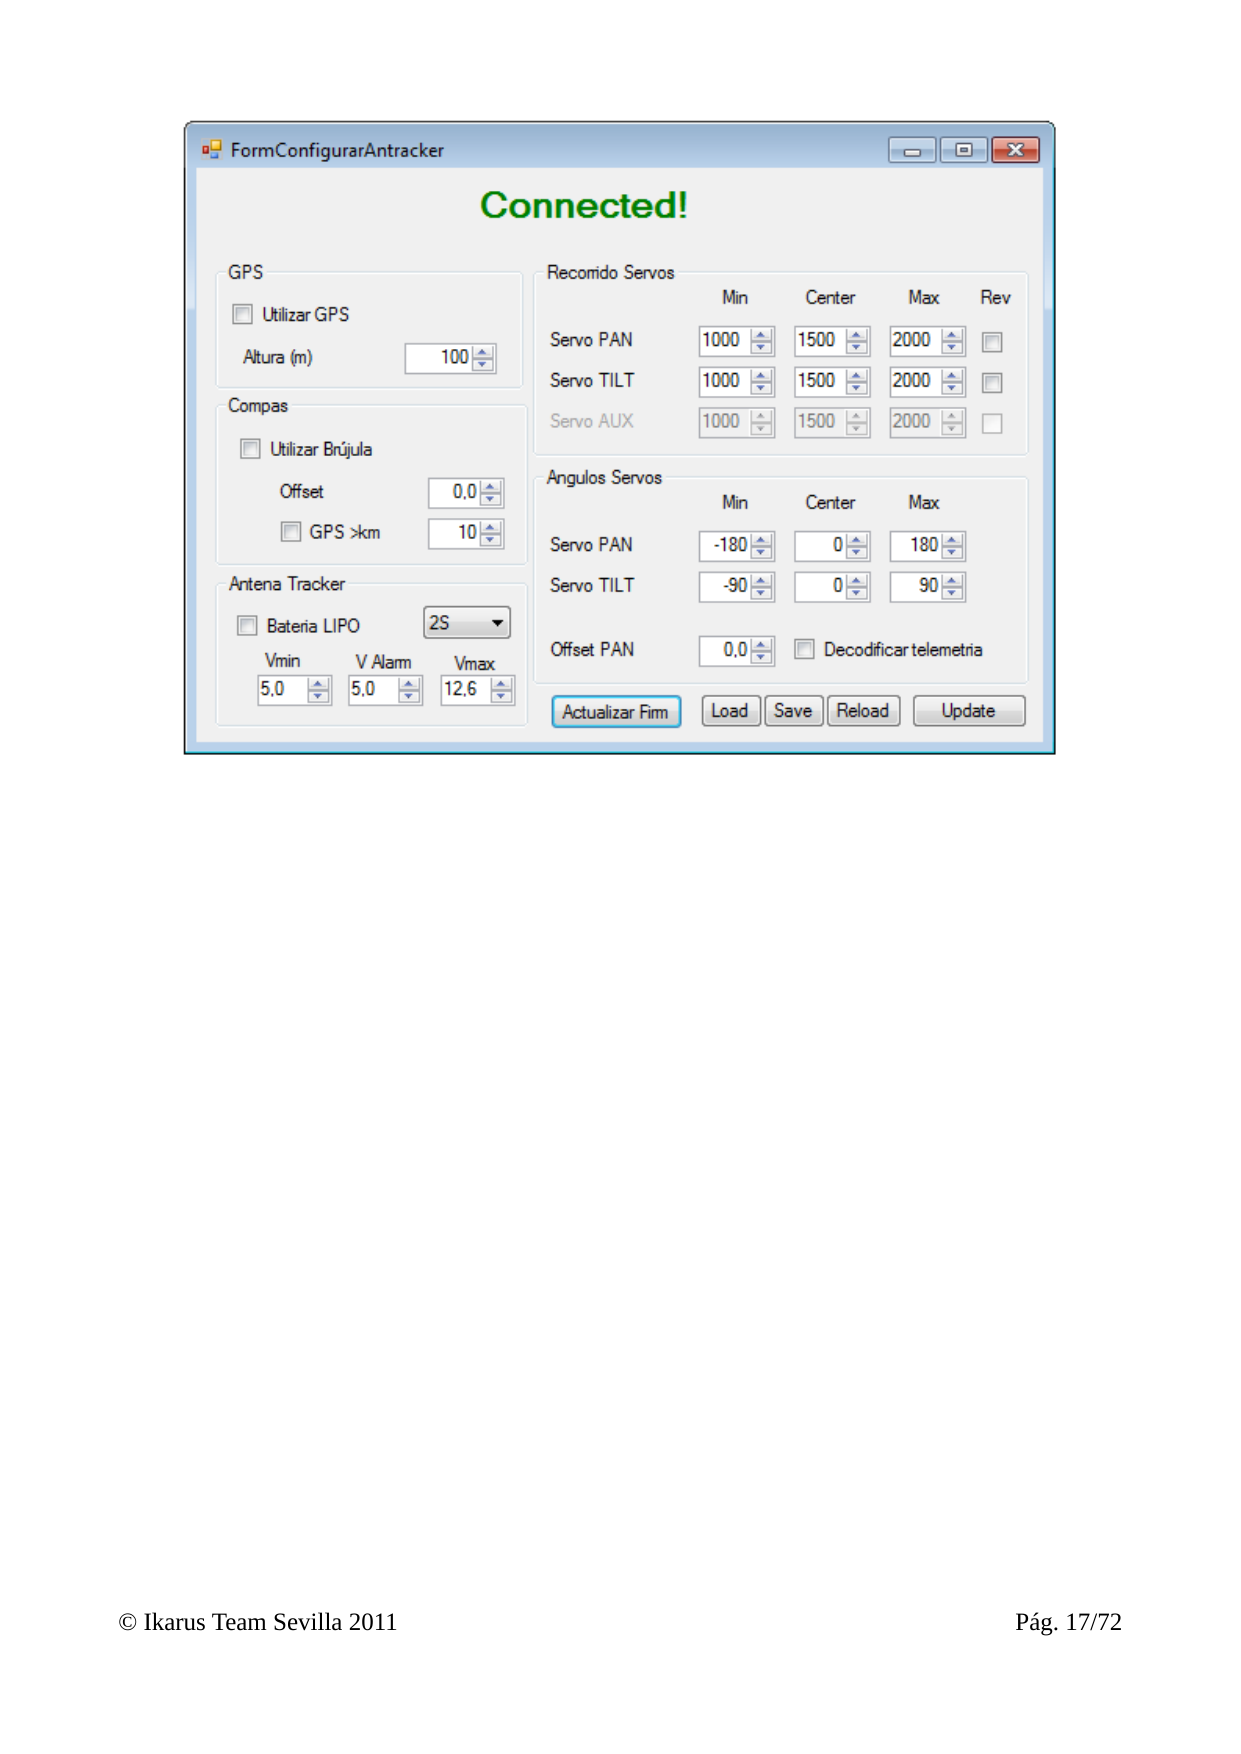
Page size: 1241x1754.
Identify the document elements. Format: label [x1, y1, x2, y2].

picture [181, 118, 1059, 758]
